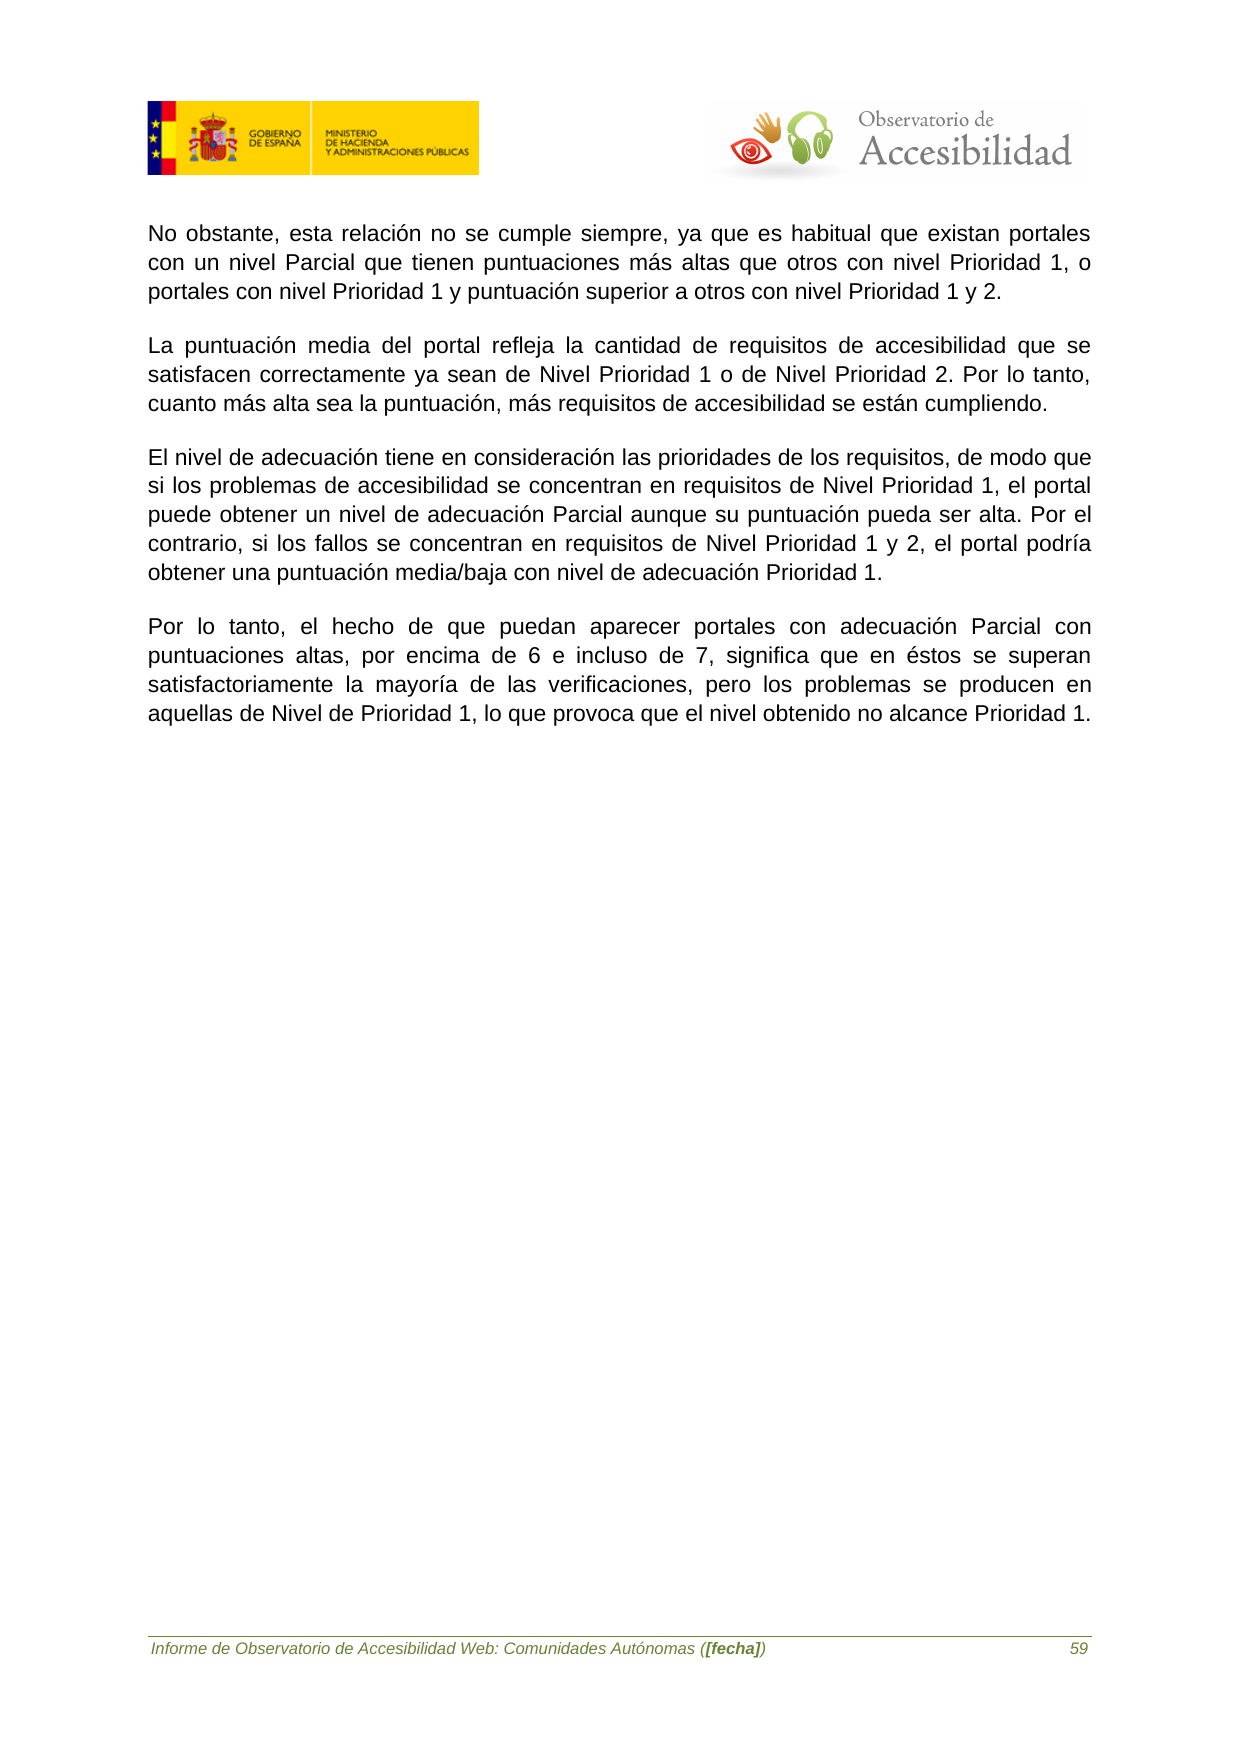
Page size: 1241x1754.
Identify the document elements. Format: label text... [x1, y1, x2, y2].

text No obstante, esta relación no se cumple siempre, ya que es habitual que existan portales con un nivel Parcial que tienen puntuaciones más altas que otros con nivel Prioridad 1, o portales con nivel Prioridad 1 y puntuación superior a otros con nivel Prioridad 1 y 2. [148, 220, 1092, 304]
text La puntuación media del portal refleja la cantidad de requisitos de accesibilidad que se satisfacen correctamente ya sean de Nivel Prioridad 1 o de Nivel Prioridad 2. Por lo tanto, cuanto más alta sea la puntuación, más requisitos de accesibilidad se están cumpliendo. [148, 332, 1092, 416]
text Por lo tanto, el hecho de que puedan aparecer portales con adecuación Parcial con puntuaciones altas, por encima de 6 e incluso de 7, significa que en éstos se superan satisfactoriamente la mayoría de las verificaciones, pero los problemas se producen en aquellas de Nivel de Prioridad 1, lo que provoca que el nivel obtenido no alcance Prioridad 1. [148, 613, 1092, 726]
picture [710, 102, 1086, 185]
text El nivel de adecuación tiene en consideración las prioridades de los requisitos, de modo que si los problemas de accesibilidad se concentran en requisitos de Nivel Prioridad 1, el portal puede obtener un nivel de adecuación Parcial aunque su puntuación pueda ser alta. Por el contrario, si los fallos se concentran en requisitos de Nivel Prioridad 1 y 2, el portal podría obtener una puntuación media/baja con nivel de adecuación Prioridad 1. [148, 443, 1092, 586]
picture [147, 101, 479, 175]
